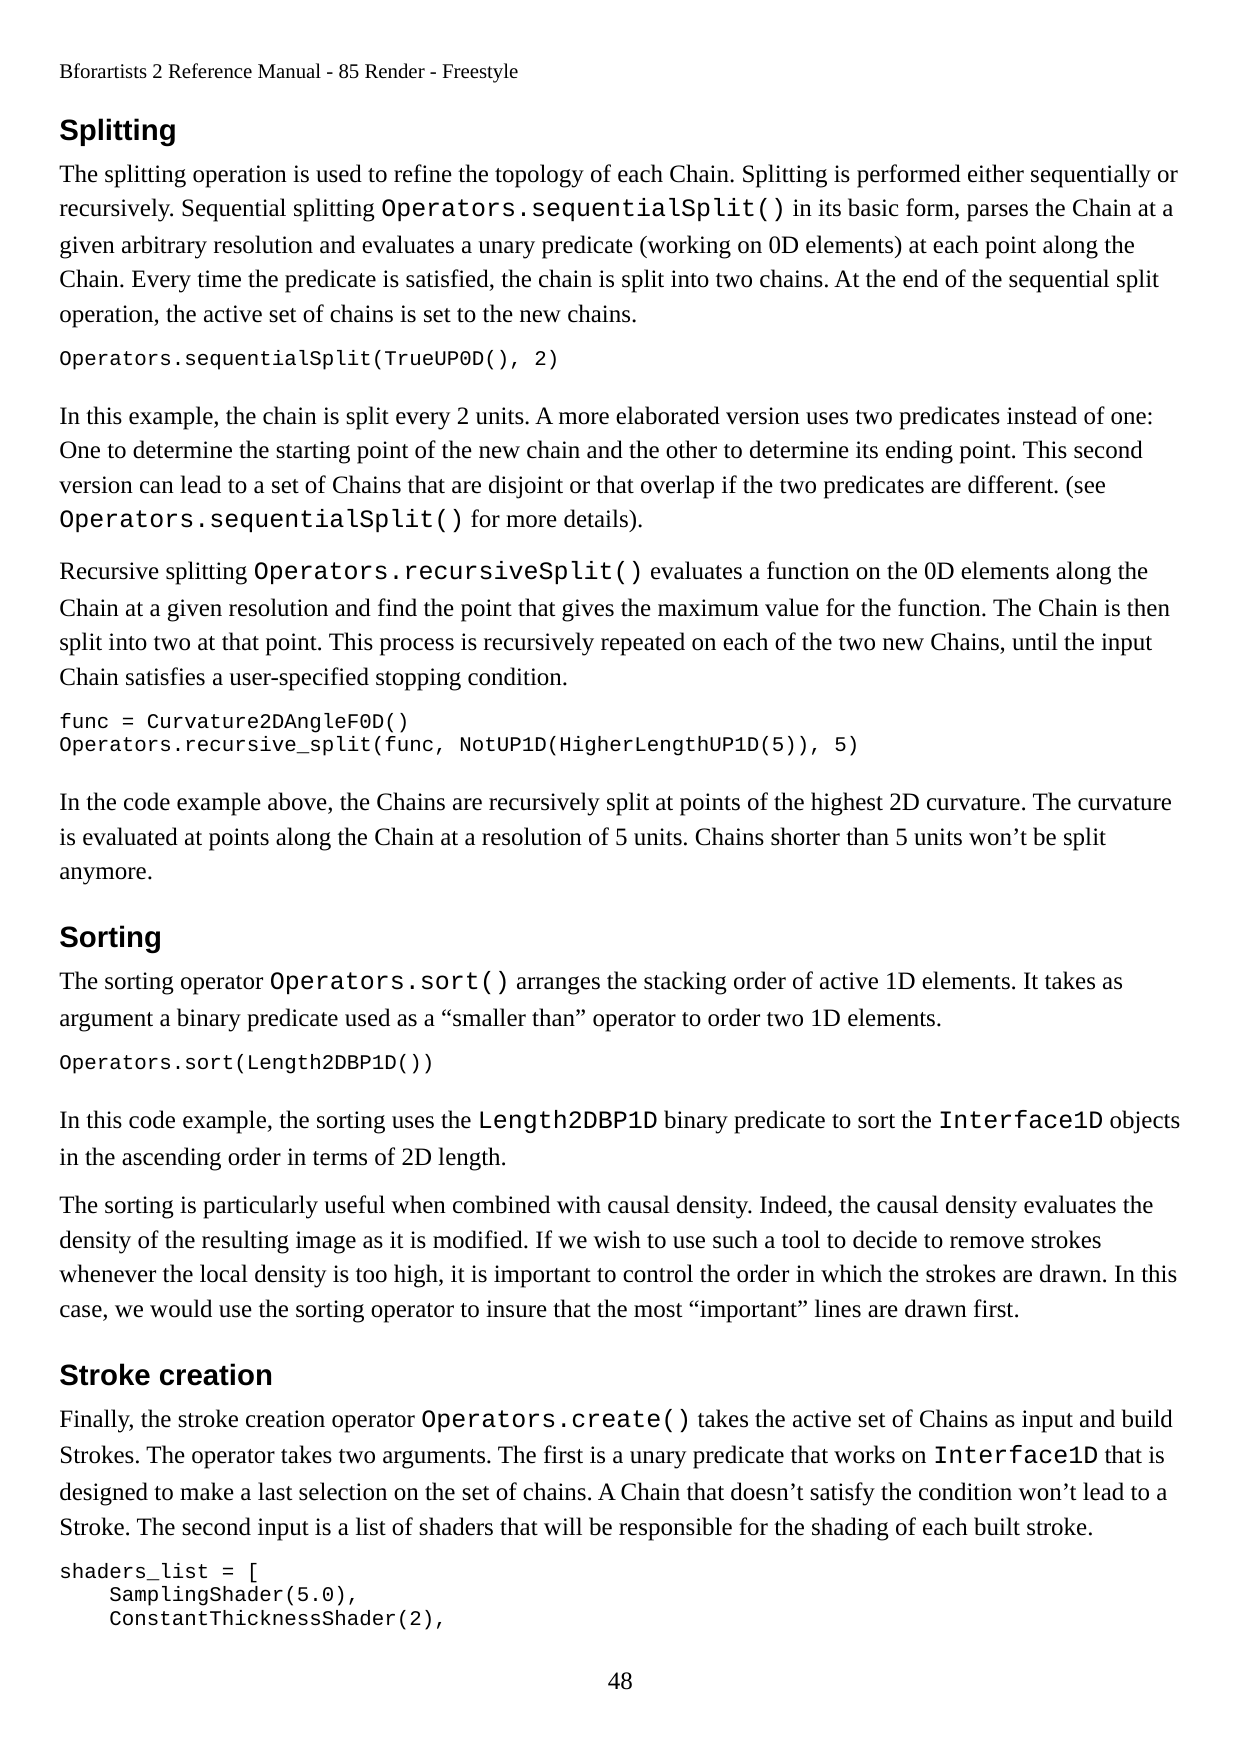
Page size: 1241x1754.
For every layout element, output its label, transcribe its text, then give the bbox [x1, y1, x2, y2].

subtitle Splitting [59, 113, 1181, 146]
text The sorting is particularly useful when combined with causal density. Indeed, the causal density evaluates the density of the resulting image as it is modified. If we wish to use such a tool to decide to remove strokes whenever the local density is too high, it is important to control the order in which the strokes are drawn. In this case, we would use the sorting operator to insure that the most “important” lines are drawn first. [59, 1191, 1181, 1323]
text Recursive splitting Operators.recursiveSplit() evaluates a function on the 0D elements along the Chain at a given resolution and find the point that gives the maximum value for the function. The Chain is then split into two at that point. This process is recursively repeated on each of the two new Chains, until the input Chain satisfies a user-specified stopping condition. [59, 556, 1181, 690]
subtitle Stroke creation [59, 1358, 1181, 1391]
text In the code example above, the Chains are recursively split at points of the highest 2D curvature. The curvature is evaluated at points along the Chain at a resolution of 5 units. Chains shorter than 5 units won’t be split anymore. [59, 787, 1181, 885]
text In this example, the chain is split every 2 units. A more elaborated version uses two predicates instead of one: One to determine the starting point of the new chain and the other to determine its ending point. This second version can lead to a set of Chains that are disjoint or that overlap if the two predicates are different. (see Operators.sequentialSplit() for more details). [59, 401, 1181, 535]
text SamplingShader(5.0), [59, 1584, 1181, 1608]
text shaders_list = [ [59, 1561, 1181, 1584]
subtitle Sorting [59, 920, 1181, 954]
text Operators.sort(Length2DBP1D()) [59, 1052, 1181, 1076]
text In this code example, the sorting uses the Length2DBP1D binary predicate to sort the Interface1D objects in the ascending order in terms of 2D length. [59, 1105, 1181, 1170]
text The splitting operation is used to refine the topology of each Chain. Splitting is performed either sequentially or recursively. Sequential splitting Operators.sequentialSplit() in its basic form, parses the Chain at a given arbitrary resolution and evaluates a unary predicate (working on 0D elements) at each point along the Chain. Every time the predicate is satisfied, the chain is split into two chains. At the end of the sequential split operation, the active set of chains is set to the new chains. [59, 159, 1181, 328]
text The sorting operator Operators.sort() arranges the stacking order of active 1D elements. It takes as argument a binary predicate used as a “smaller than” operator to order two 1D elements. [59, 966, 1181, 1032]
text Finally, the stroke creation operator Operators.create() takes the active set of Chains as input and build Strokes. The operator takes two arguments. The first is a unary predicate that works on Interface1D that is designed to make a last selection on the set of chains. A Chain that doesn’t satisfy the condition won’t lead to a Stroke. The second input is a list of shaders that will be responsible for the shading of each built stroke. [59, 1404, 1181, 1540]
text Operators.sequentialSplit(TrueUP0D(), 2) [59, 348, 1181, 372]
text func = Curvature2DAngleF0D() [59, 711, 1181, 734]
text ConstantThicknessShader(2), [59, 1608, 1181, 1632]
text Operators.recursive_split(func, NotUP1D(HigherLengthUP1D(5)), 5) [59, 734, 1181, 758]
